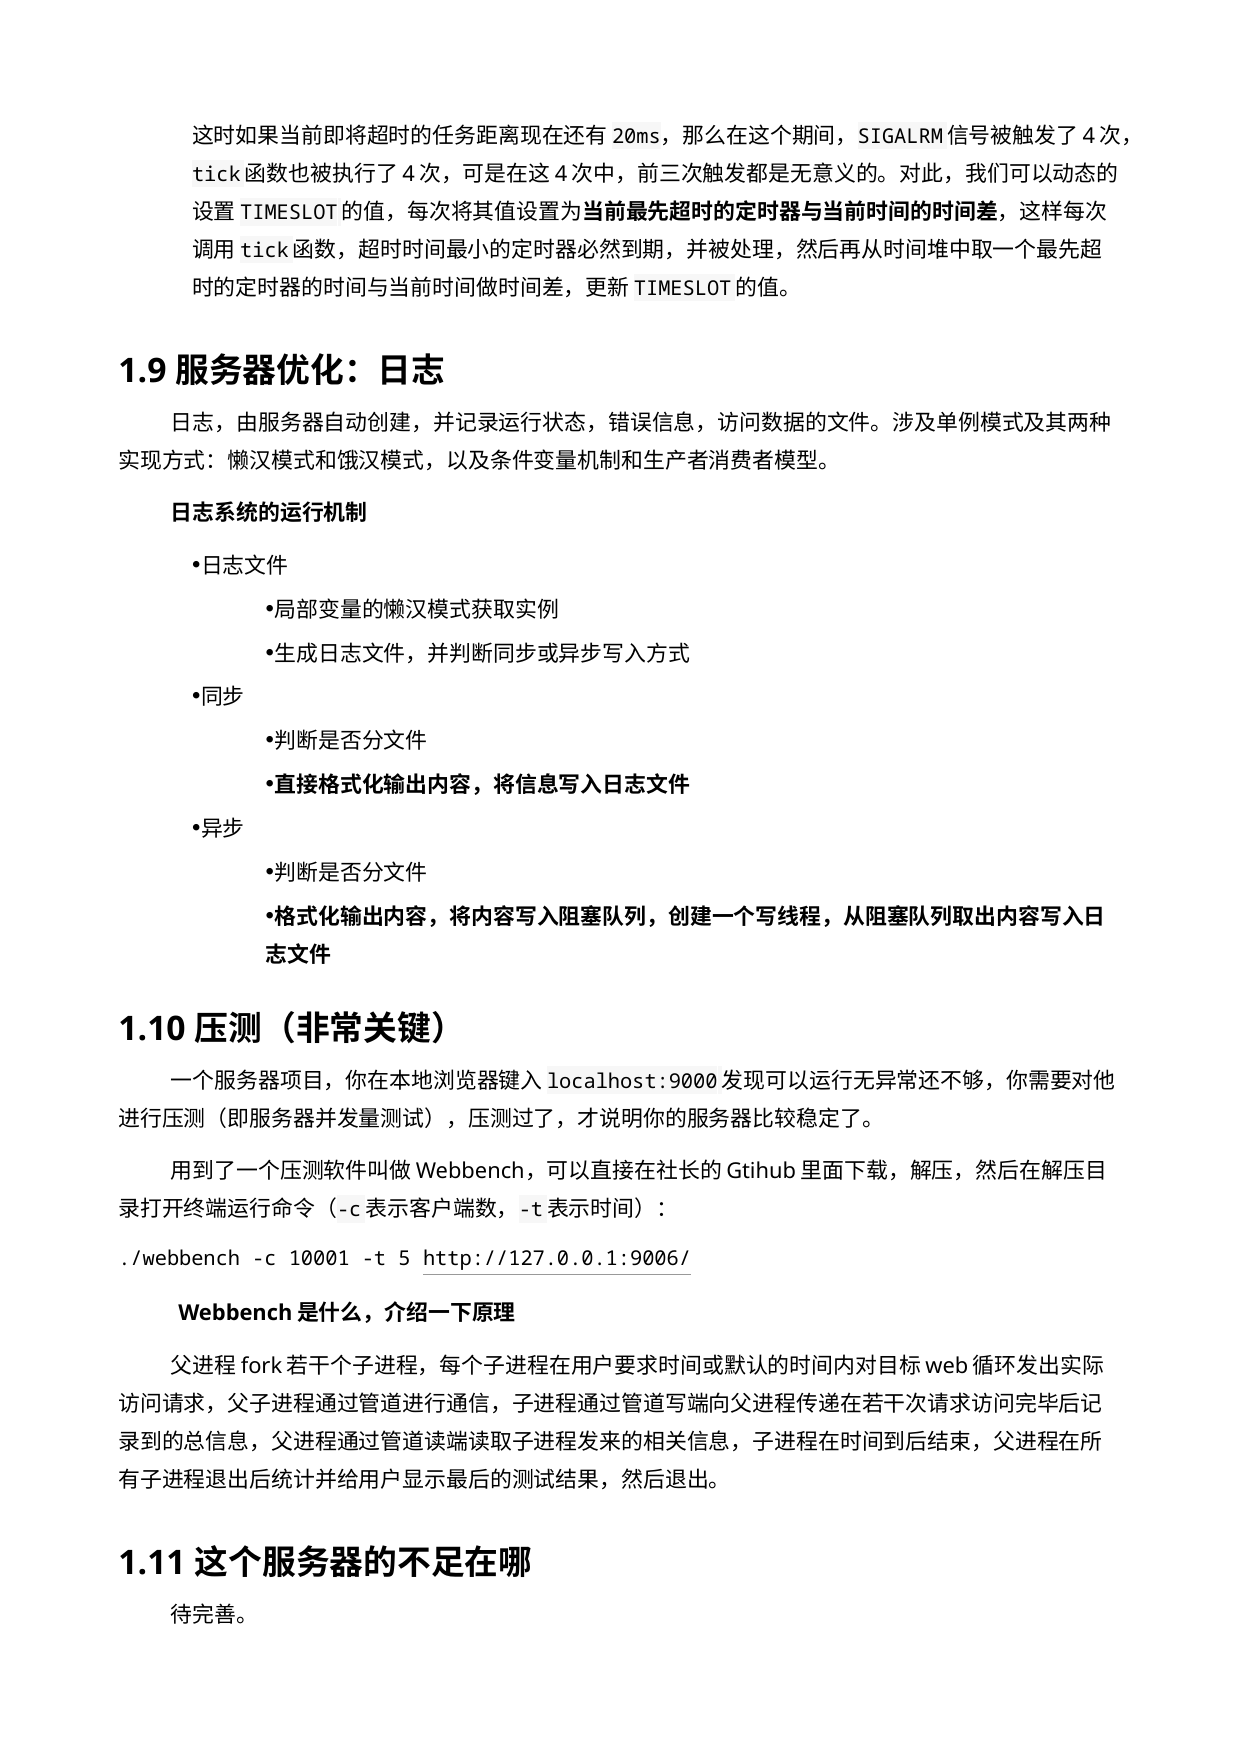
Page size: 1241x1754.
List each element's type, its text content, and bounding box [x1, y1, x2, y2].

list 判断是否分文件 [118, 723, 1122, 755]
list 异步 [118, 811, 1122, 843]
text 用到了一个压测软件叫做Webbench，可以直接在社长的Gtihub里面下载，解压，然后在解压目录打开终端运行命令（-c表示客户端数，-t表示时间）： [118, 1153, 1122, 1223]
text 日志，由服务器自动创建，并记录运行状态，错误信息，访问数据的文件。涉及单例模式及其两种实现方式：懒汉模式和饿汉模式，以及条件变量机制和生产者消费者模型。 [118, 405, 1122, 474]
list 日志文件 [118, 548, 1122, 579]
text Webbench是什么，介绍一下原理 [118, 1295, 1122, 1327]
subtitle 1.10 压测（非常关键） [118, 1001, 1122, 1050]
subtitle 1.11 这个服务器的不足在哪 [118, 1535, 1122, 1584]
text 一个服务器项目，你在本地浏览器键入localhost:9000发现可以运行无异常还不够，你需要对他进行压测（即服务器并发量测试），压测过了，才说明你的服务器比较稳定了。 [118, 1063, 1122, 1132]
list 同步 [118, 679, 1122, 711]
list 局部变量的懒汉模式获取实例 [118, 592, 1122, 623]
text ./webbench -c 10001 -t 5 http://127.0.0.1:9006/ [118, 1244, 1122, 1274]
subtitle 1.9 服务器优化：日志 [118, 343, 1122, 392]
list 每次以固定的时间间隔触发SIGALRM信号，调用tick函数处理超时连接会造成一定的触发浪费，举个例子，若当前的TIMESLOT=5，即每隔5ms触发一次SIGALRM，跳出循环执行tick函数，这时如果当前即将超时的任务距离现在还有20ms，那么在这个期间，SIGALRM信号被触发了4次，tick函数也被执行了4次，可是在这4次中，前三次触发都是无意义的。对此，我们可以动态的设置TIMESLOT的值，每次将其值设置为当前最先超时的定时器与当前时间的时间差，这样每次调用tick函数，超时时间最小的定时器必然到期，并被处理，然后再从时间堆中取一个最先超时的定时器的时间与当前时间做时间差，更新TIMESLOT的值。 [118, 118, 1122, 302]
list 判断是否分文件 [118, 855, 1122, 886]
list 直接格式化输出内容，将信息写入日志文件 [118, 767, 1122, 799]
list 生成日志文件，并判断同步或异步写入方式 [118, 636, 1122, 667]
list 格式化输出内容，将内容写入阻塞队列，创建一个写线程，从阻塞队列取出内容写入日志文件 [118, 899, 1122, 968]
text 日志系统的运行机制 [118, 495, 1122, 527]
text 父进程fork若干个子进程，每个子进程在用户要求时间或默认的时间内对目标web循环发出实际访问请求，父子进程通过管道进行通信，子进程通过管道写端向父进程传递在若干次请求访问完毕后记录到的总信息，父进程通过管道读端读取子进程发来的相关信息，子进程在时间到后结束，父进程在所有子进程退出后统计并给用户显示最后的测试结果，然后退出。 [118, 1348, 1122, 1493]
text 待完善。 [118, 1597, 1122, 1628]
